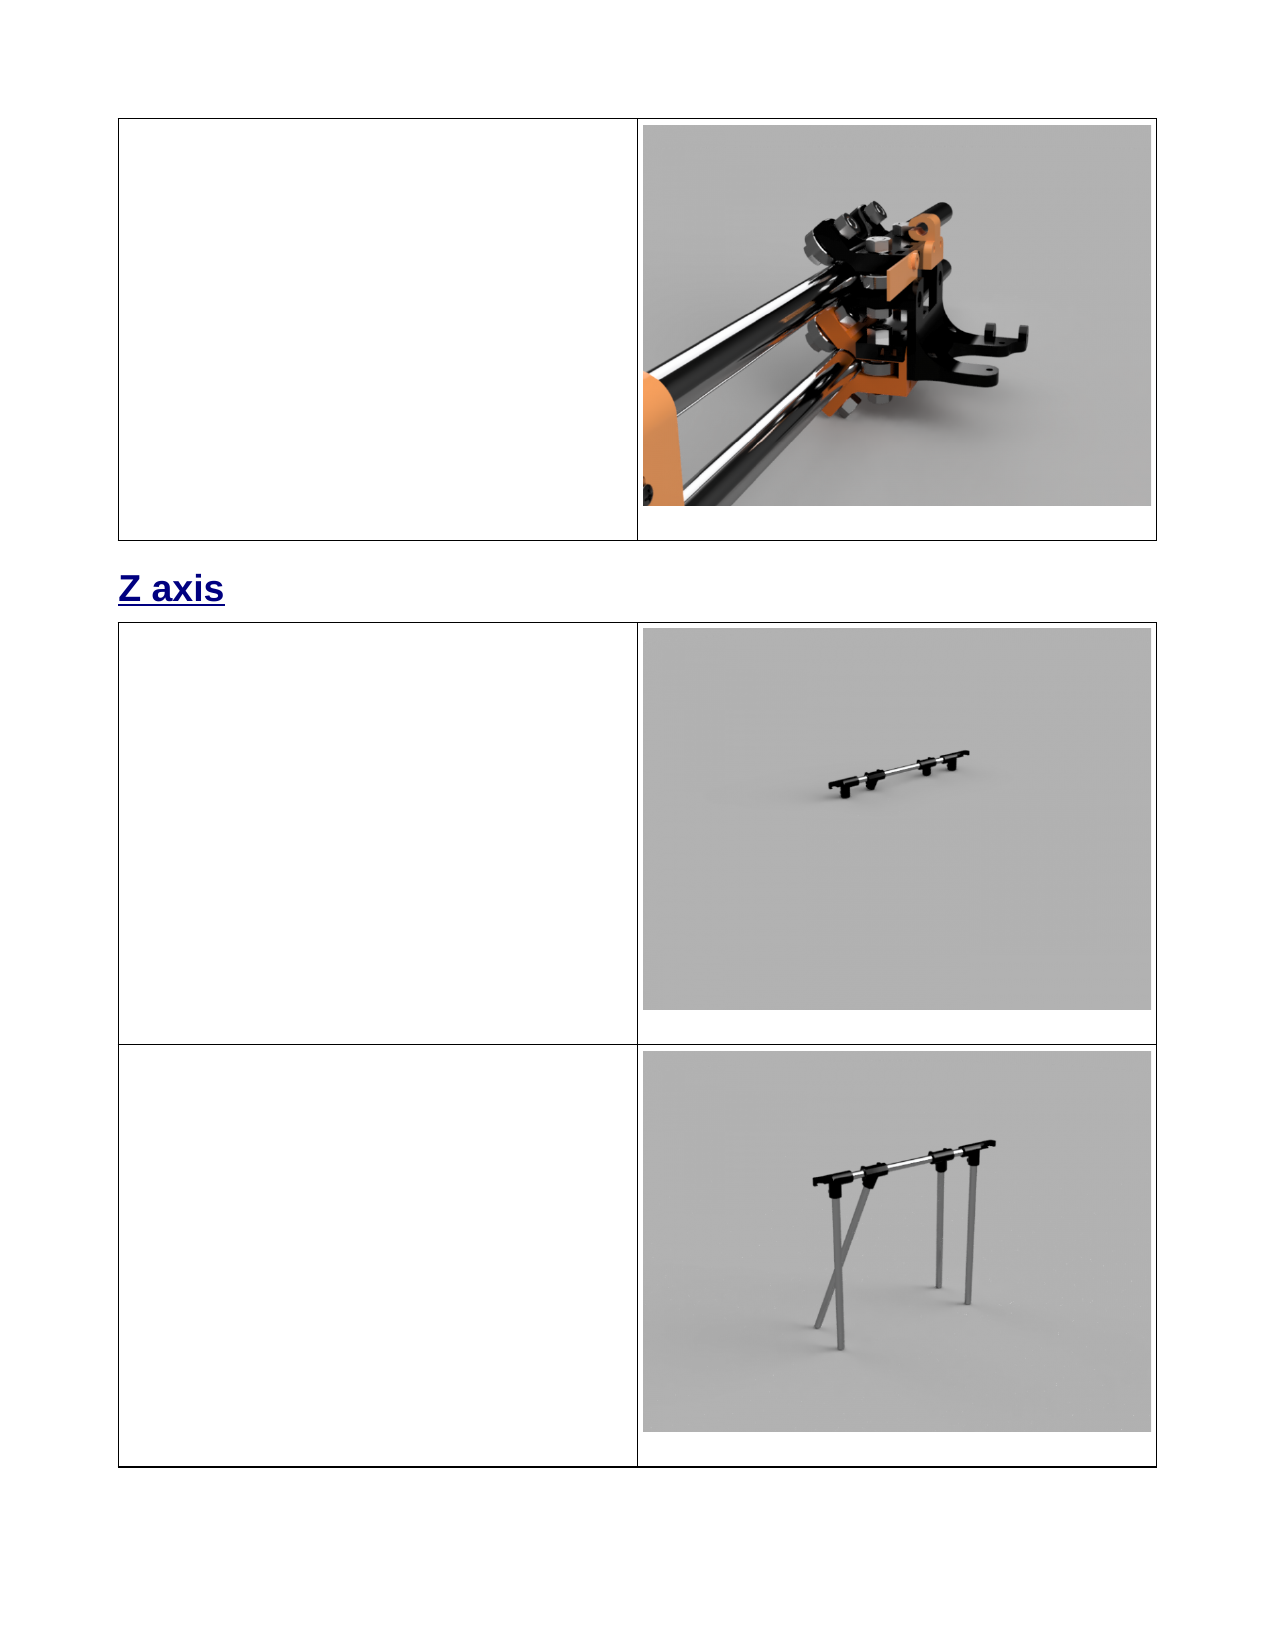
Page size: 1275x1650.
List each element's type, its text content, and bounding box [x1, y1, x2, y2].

table_cell [638, 119, 1156, 540]
table_cell [119, 119, 637, 540]
picture [643, 1051, 1152, 1432]
subtitle Z axis [118, 566, 1157, 609]
table_header [119, 623, 637, 1044]
picture [643, 628, 1152, 1010]
picture [643, 125, 1152, 506]
table_header [638, 623, 1156, 1044]
table_cell [119, 1045, 637, 1466]
table_cell [638, 1045, 1156, 1466]
